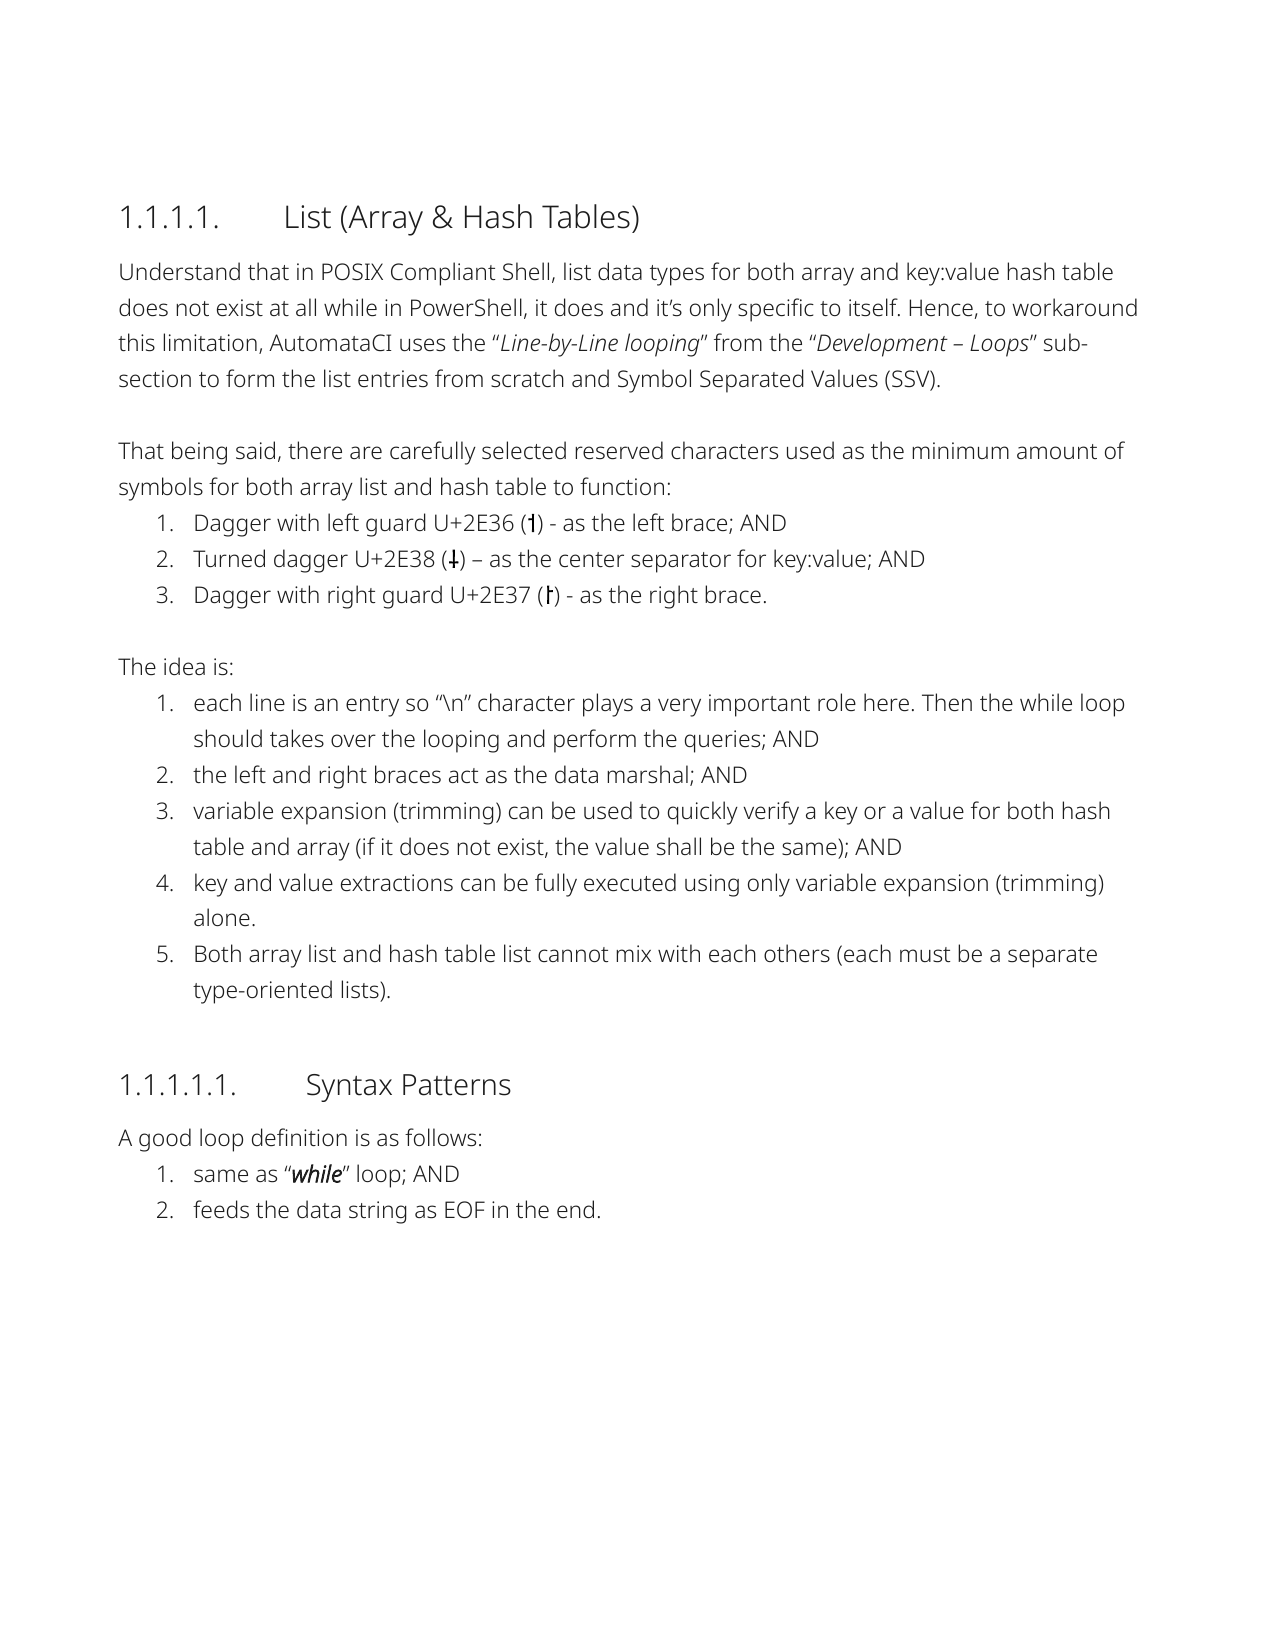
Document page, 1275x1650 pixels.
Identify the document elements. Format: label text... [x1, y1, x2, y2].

list variable expansion (trimming) can be used to quickly verify a key or a value for both hash table and array (if it does not exist, the value shall be the same); AND [156, 794, 1157, 862]
list same as “while” loop; AND [156, 1158, 1157, 1189]
subtitle Syntax Patterns [118, 1064, 1157, 1104]
list feeds the data string as EOF in the end. [156, 1194, 1157, 1225]
list Both array list and hash table list cannot mix with each others (each must be a separate type-oriented lists). [156, 938, 1157, 1006]
text A good loop definition is as follows: [118, 1122, 1157, 1153]
list the left and right braces act as the data marshal; AND [156, 759, 1157, 790]
text That being said, there are carefully selected reserved characters used as the minimum amount of symbols for both array list and hash table to function: [118, 435, 1157, 502]
subtitle List (Array & Hash Tables) [118, 194, 1157, 237]
list each line is an entry so “\n” character plays a very important role here. Then the while loop should takes over the looping and perform the queries; AND [156, 687, 1157, 754]
list Dagger with left guard U+2E36 (⸶) - as the left brace; AND [156, 507, 1157, 538]
list Dagger with right guard U+2E37 (⸷) - as the right brace. [156, 579, 1157, 610]
text Understand that in POSIX Compliant Shell, list data types for both array and key:value hash table does not exist at all while in PowerShell, it does and it’s only specific to itself. Hence, to workaround this limitation, AutomataCI uses the “Line-by-Line looping” from the “Development – Loops” sub-section to form the list entries from scratch and Symbol Separated Values (SSV). [118, 256, 1157, 394]
list key and value extractions can be fully executed using only variable expansion (trimming) alone. [156, 866, 1157, 934]
list Turned dagger U+2E38 (⸸) – as the center separator for key:value; AND [156, 543, 1157, 574]
text The idea is: [118, 651, 1157, 682]
